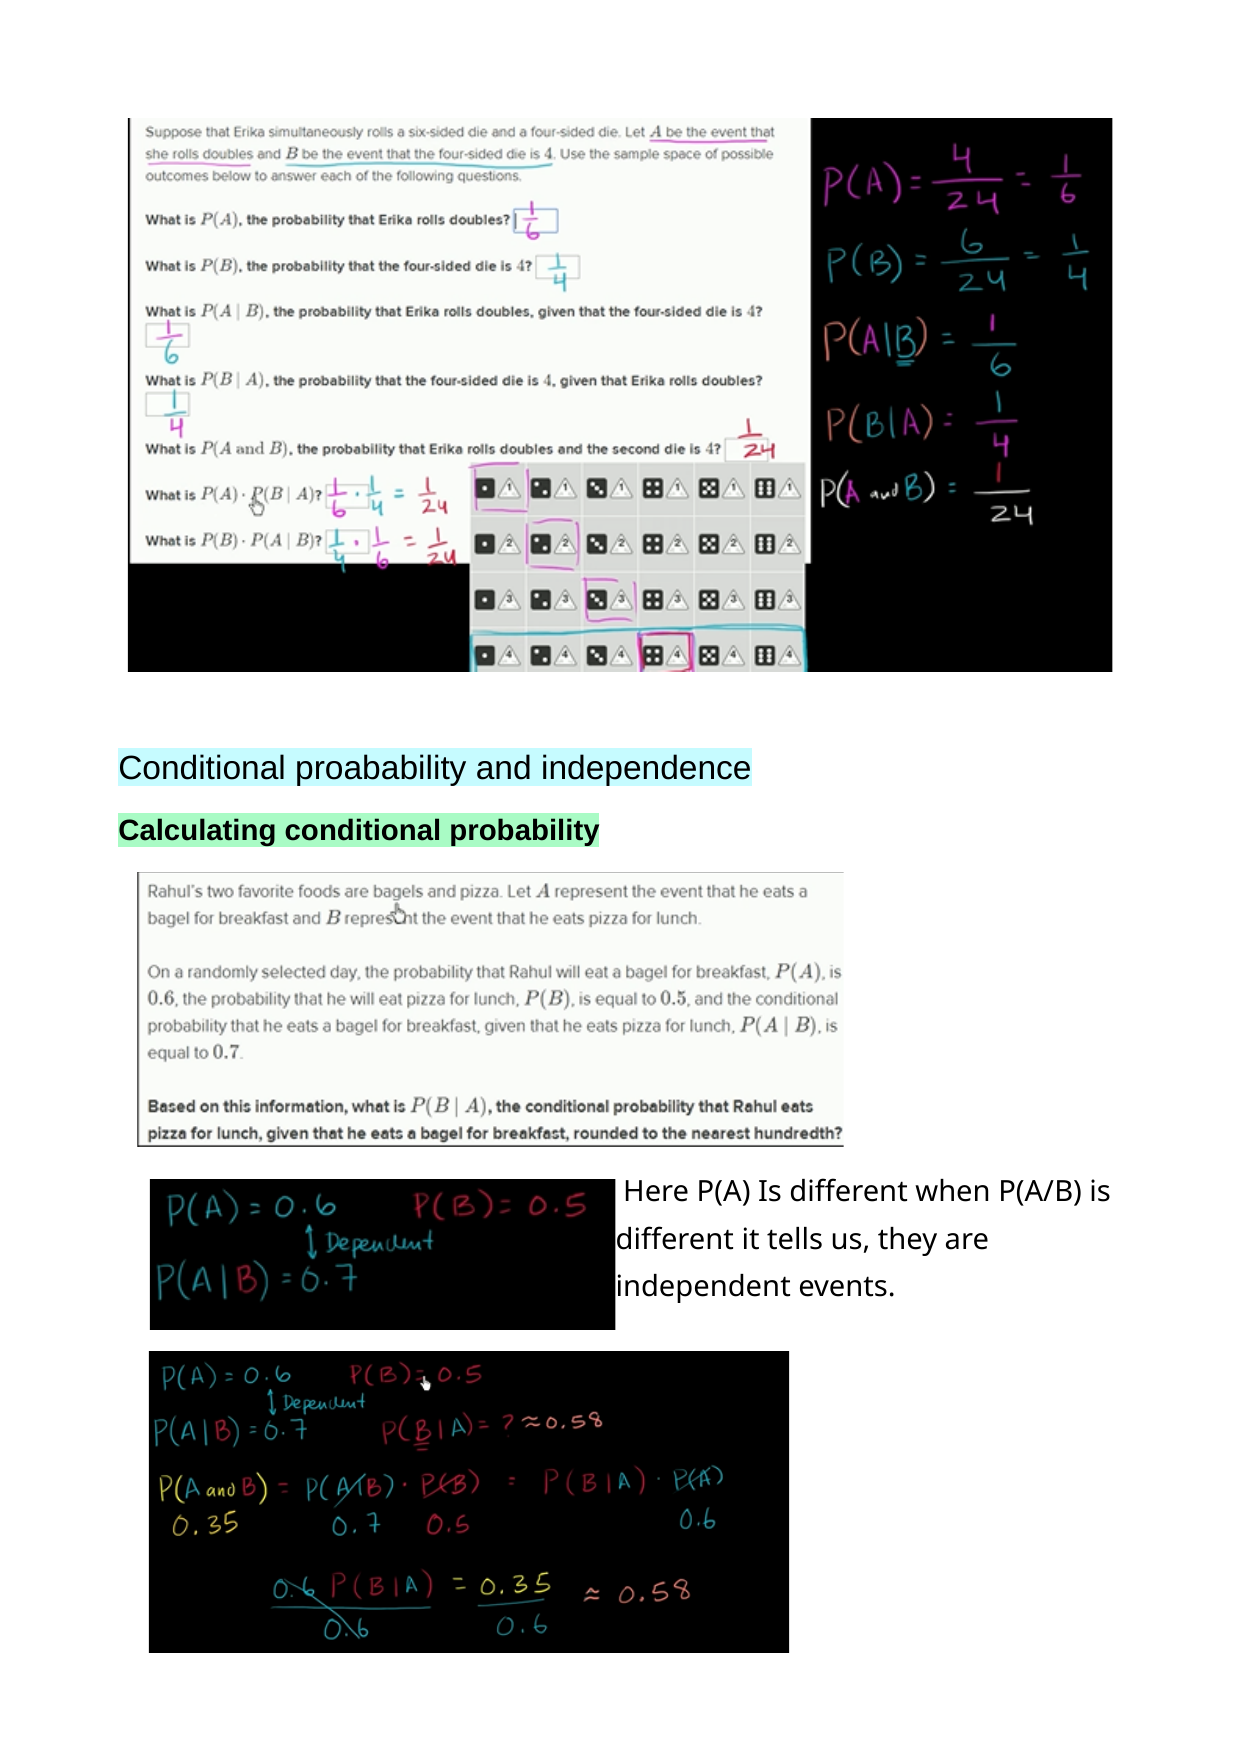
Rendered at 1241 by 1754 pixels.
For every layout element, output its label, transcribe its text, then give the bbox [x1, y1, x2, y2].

text Here P(A) Is different when P(A/B) is different it tells us, they are independent events. [118, 1171, 1122, 1305]
subtitle Conditional proabability and independence [752, 748, 1122, 786]
subtitle Calculating conditional probability [599, 813, 1122, 847]
picture [127, 118, 1113, 672]
picture [148, 1351, 790, 1653]
picture [149, 1179, 616, 1330]
picture [137, 872, 844, 1147]
